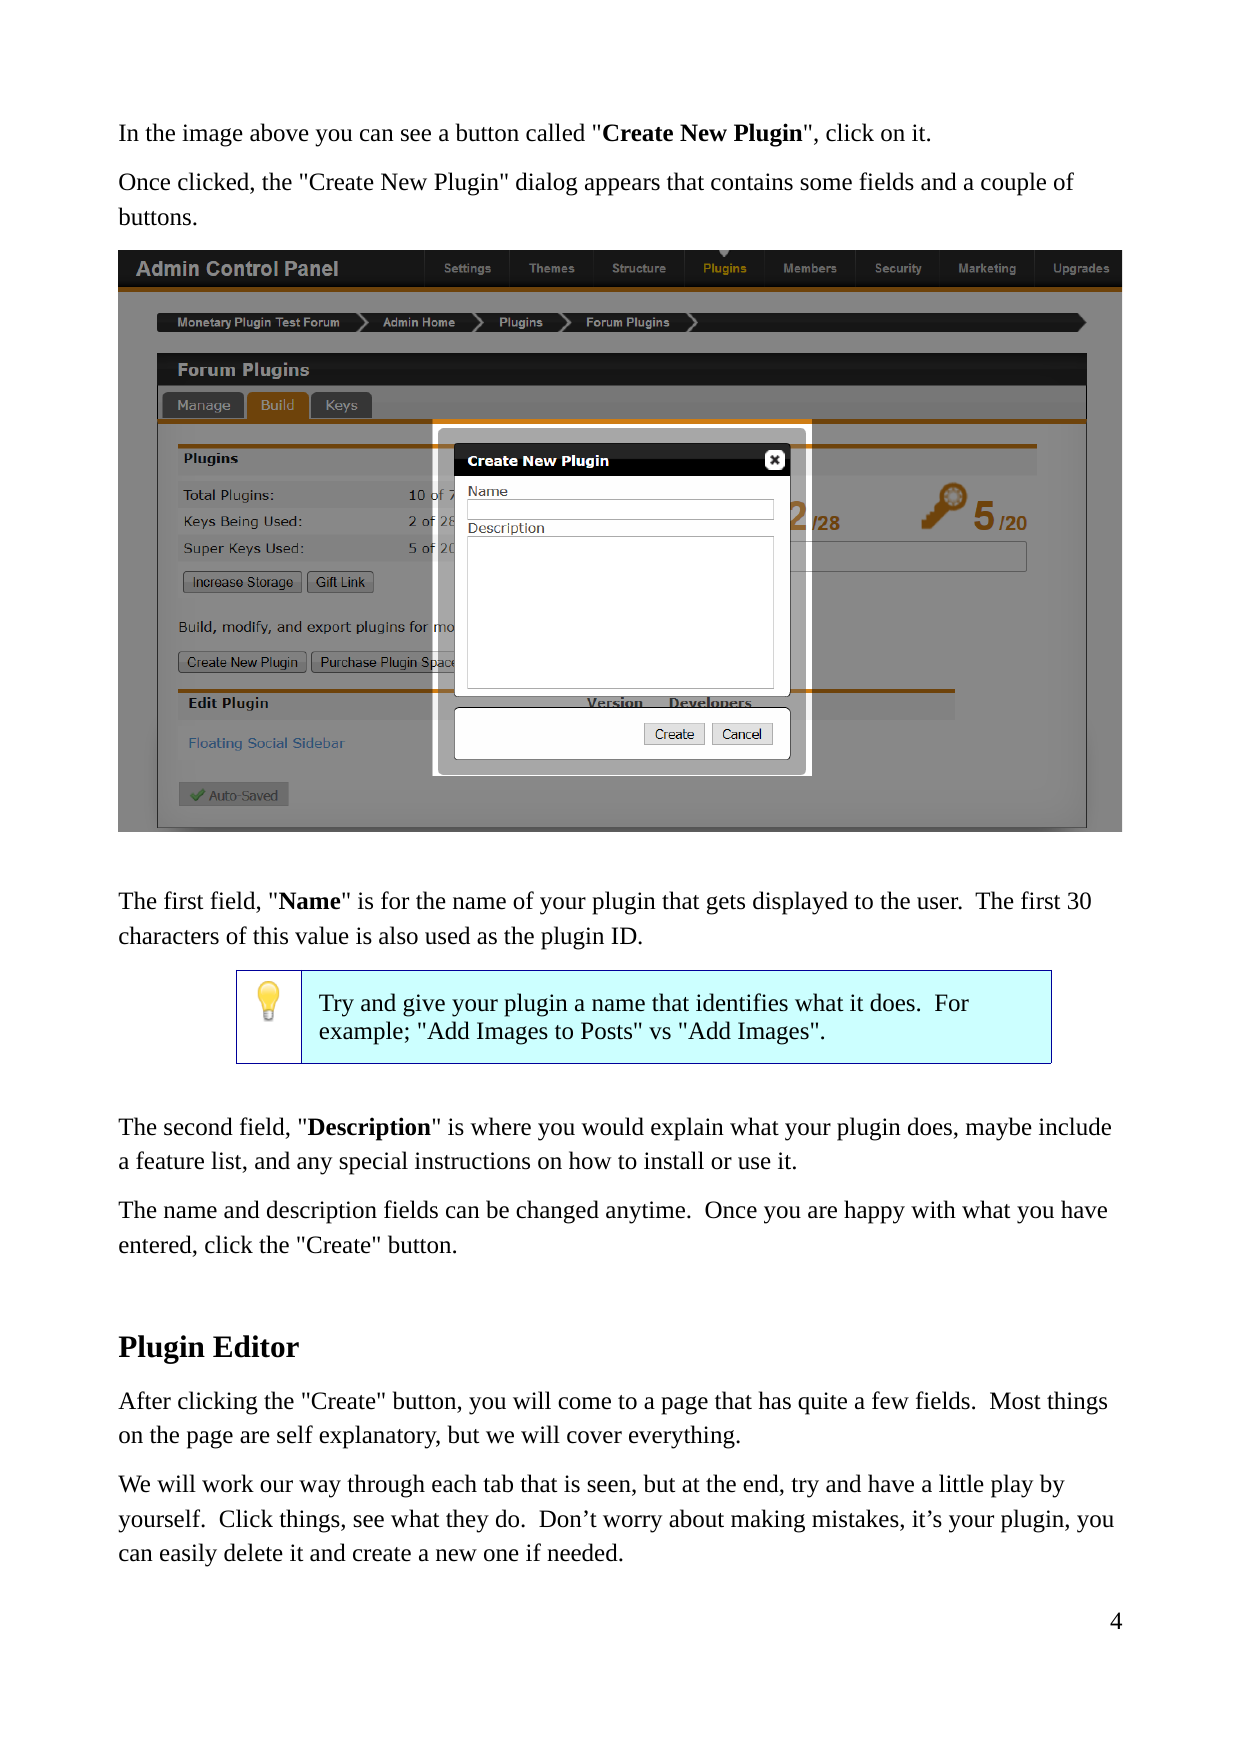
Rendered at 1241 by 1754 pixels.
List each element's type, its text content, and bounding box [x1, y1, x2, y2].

picture [118, 250, 1123, 832]
picture [251, 981, 286, 1022]
text The name and description fields can be changed anytime. Once you are happy with what you have entered, click the "Create" button. [118, 1196, 1122, 1259]
table_header [237, 971, 301, 1063]
text In the image above you can see a button called "Create New Plugin", click on it. [118, 118, 1122, 147]
text The second field, "Description" is where you would explain what your plugin does, maybe include a feature list, and any special instructions on how to install or use it. [118, 1112, 1122, 1175]
text Once clicked, the "Create New Plugin" dialog appears that contains some fields and a couple of buttons. [118, 167, 1122, 230]
text After clicking the "Create" button, you will come to a page that has quite a few fields. Most things on the page are self explanatory, but we will cover everything. [118, 1386, 1122, 1449]
text Plugin Editor [118, 1328, 1122, 1364]
text The first field, "Name" is for the name of your plugin that gets displayed to the user. The first 30 characters of this value is also used as the plugin ID. [118, 886, 1122, 949]
text We will work our way through each tab that is seen, but at the end, try and have a little play by yourself. Click things, see what they do. Don’t worry about making mistakes, it’s your plugin, you can easily delete it and create a new one if needed. [118, 1469, 1122, 1567]
table_header Try and give your plugin a name that identifies what it does. For example; "Add Images to Posts" vs "Add Images". [302, 971, 1051, 1063]
